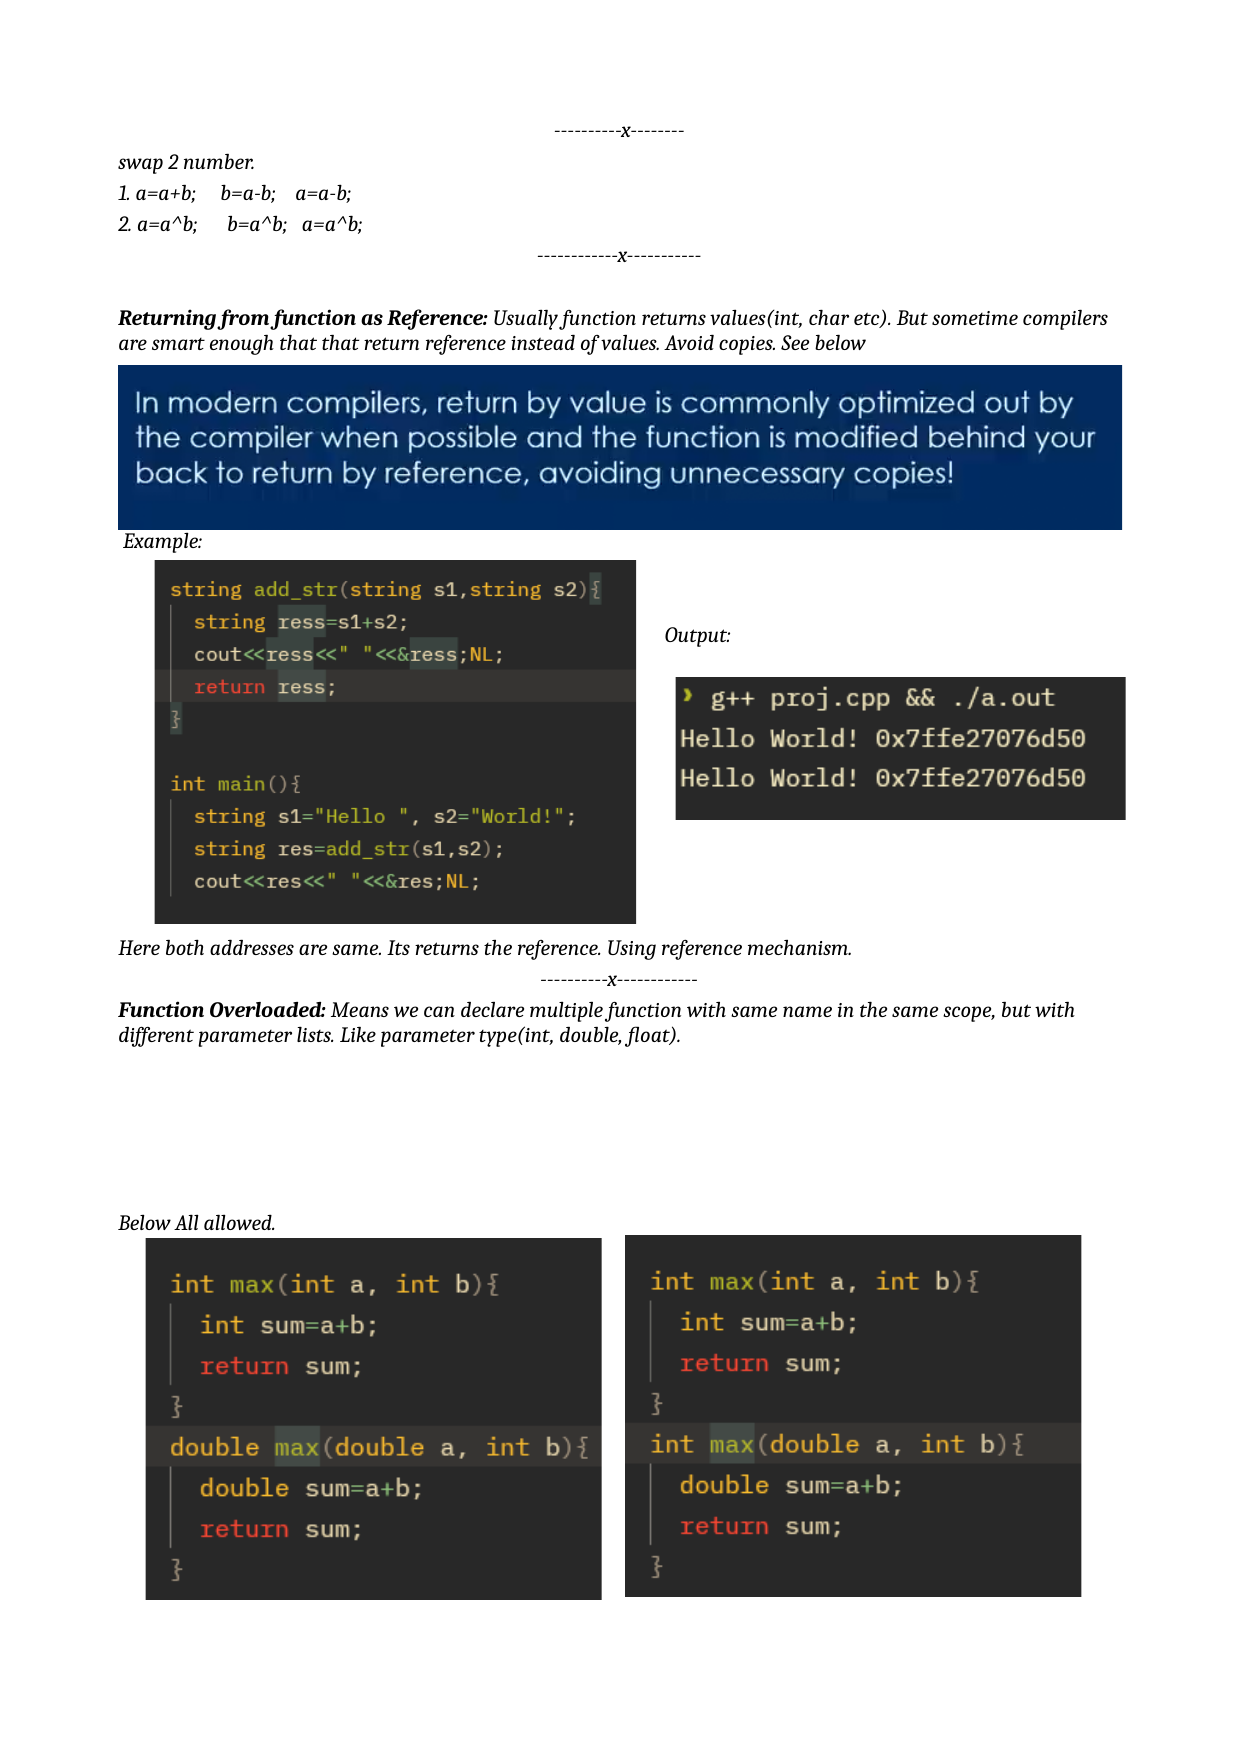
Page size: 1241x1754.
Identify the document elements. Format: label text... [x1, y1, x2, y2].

text ----------x-------- [118, 118, 1122, 143]
text Output: [637, 623, 1122, 648]
text 2. a=a^b; b=a^b; a=a^b; [118, 212, 1122, 237]
picture [675, 677, 1126, 820]
text 1. a=a+b; b=a-b; a=a-b; [118, 181, 1122, 206]
text Function Overloaded: Means we can declare multiple function with same name in the same scope, but with different parameter lists. Like parameter type(int, double, float). [118, 998, 1122, 1048]
text Here both addresses are same. Its returns the reference. Using reference mechanism. [118, 935, 1122, 961]
text Example: [118, 530, 1122, 554]
picture [145, 1238, 602, 1600]
text ----------x------------ [118, 967, 1122, 992]
picture [118, 365, 1123, 530]
text Returning from function as Reference: Usually function returns values(int, char etc). But sometime compilers are smart enough that that return reference instead of values. Avoid copies. See below [118, 306, 1122, 356]
text [118, 623, 154, 648]
picture [625, 1235, 1082, 1597]
picture [154, 560, 637, 924]
text ------------x----------- [118, 243, 1122, 268]
text Below All allowed. [118, 1211, 1122, 1236]
text swap 2 number. [118, 149, 1122, 174]
